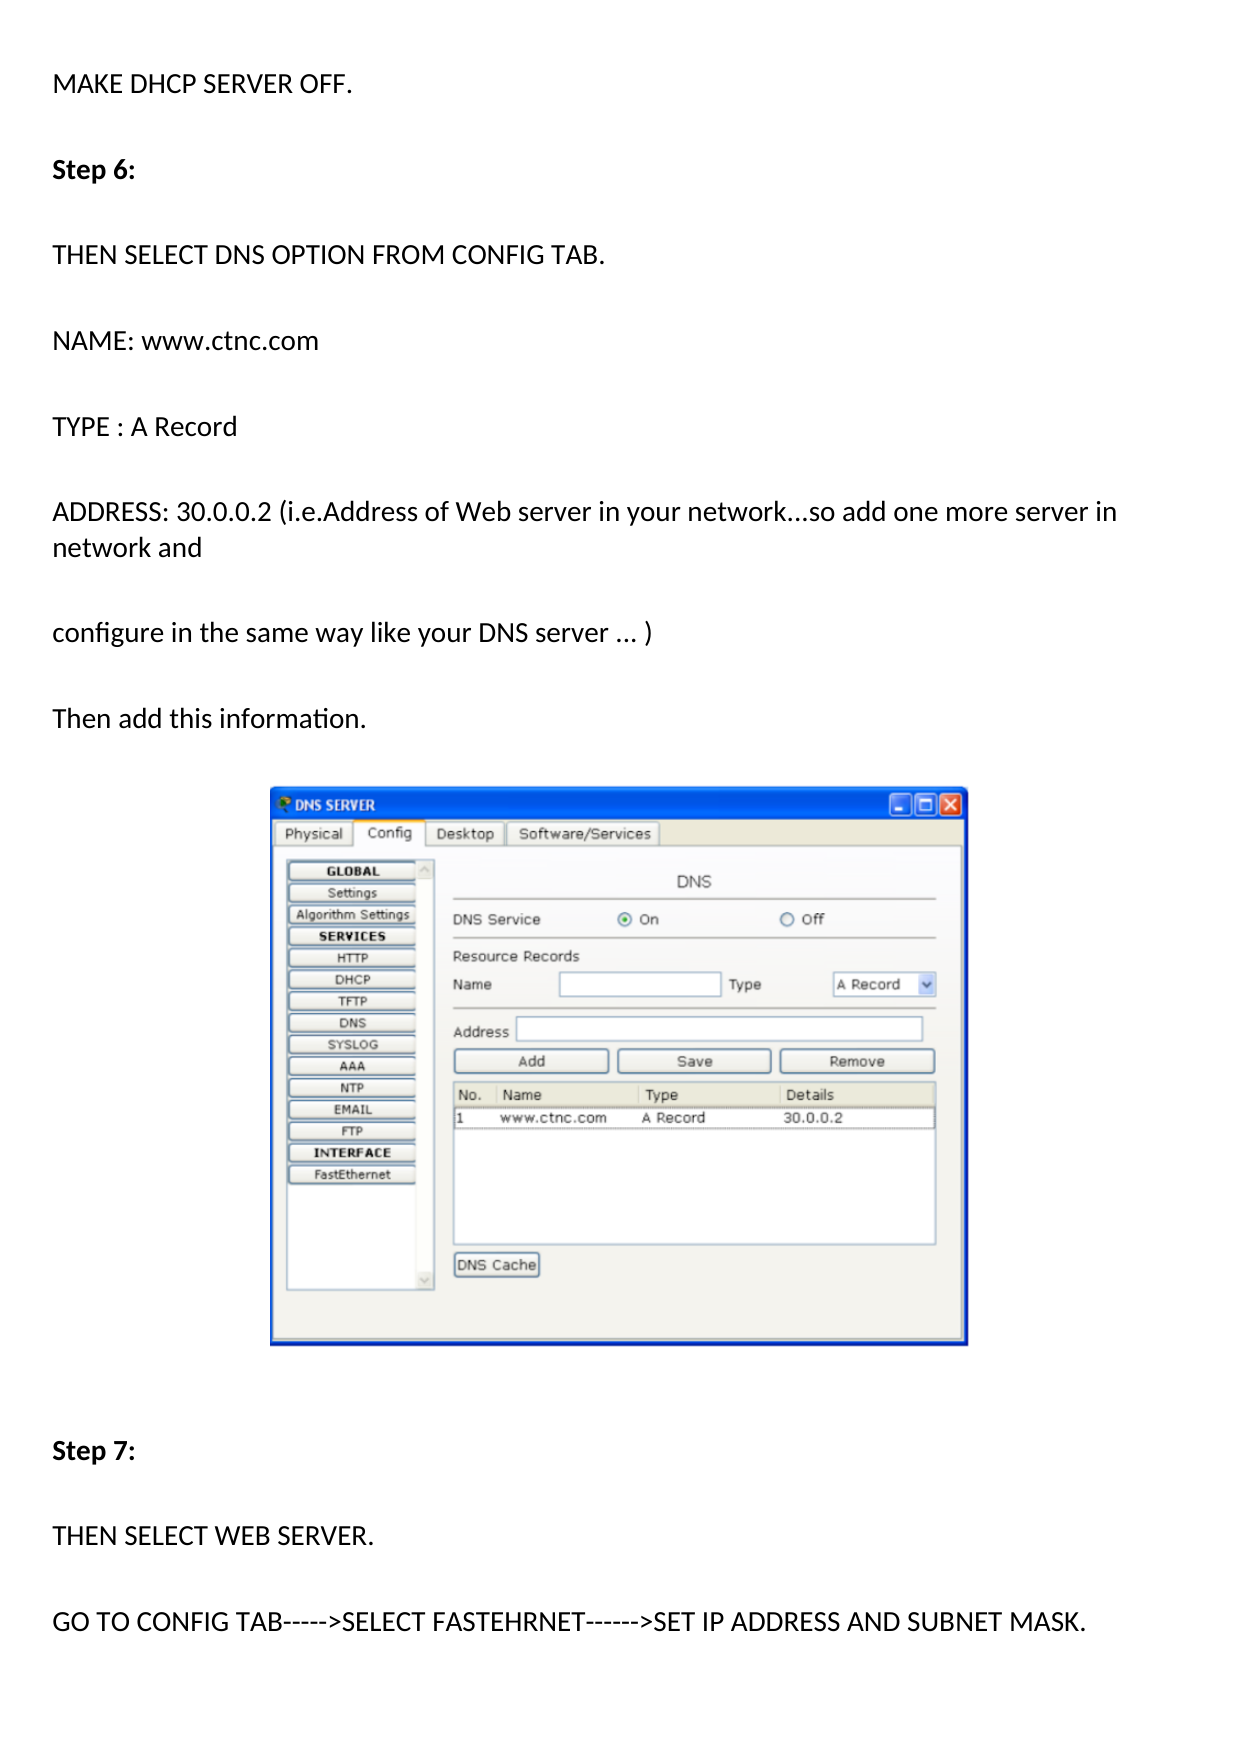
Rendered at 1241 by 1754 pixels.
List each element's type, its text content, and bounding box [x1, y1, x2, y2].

text ADDRESS: 30.0.0.2 (i.e.Address of Web server in your network...so add one more server in network and [52, 493, 1187, 564]
text TYPE : A Record [52, 408, 1187, 443]
text THEN SELECT WEB SERVER. [52, 1517, 1187, 1553]
text MAKE DHCP SERVER OFF. [52, 65, 1187, 101]
text Step 6: [52, 151, 1187, 186]
text Then add this information. [52, 700, 1187, 736]
text Step 7: [52, 1432, 1187, 1467]
text NAME: www.ctnc.com [52, 322, 1187, 358]
text THEN SELECT DNS OPTION FROM CONFIG TAB. [52, 236, 1187, 272]
text GO TO CONFIG TAB----->SELECT FASTEHRNET------>SET IP ADDRESS AND SUBNET MASK. [52, 1603, 1187, 1639]
text configure in the same way like your DNS server ... ) [52, 614, 1187, 650]
